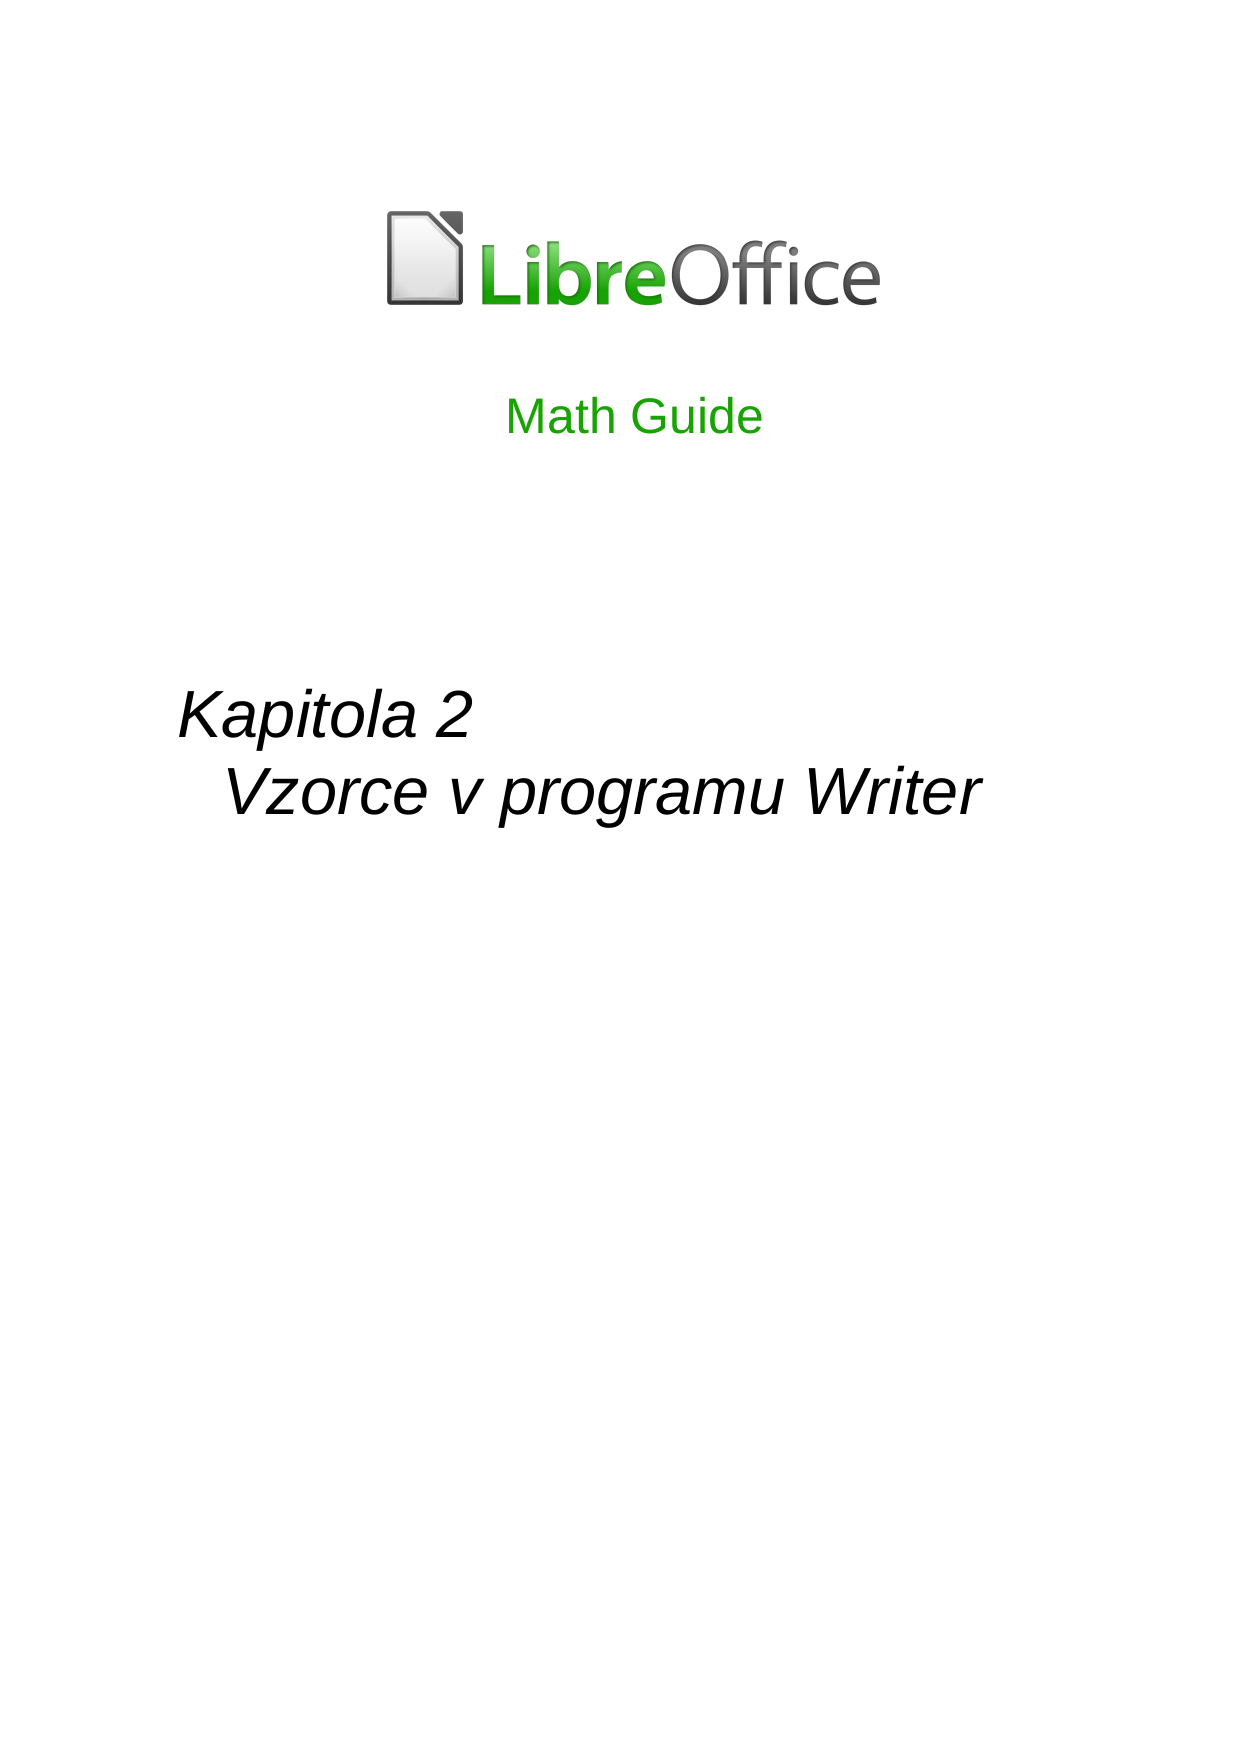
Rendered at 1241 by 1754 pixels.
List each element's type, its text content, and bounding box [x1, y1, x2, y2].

text Příručka programu Math [177, 387, 1093, 444]
title Kapitola 2 Vzorce v programu Writer [177, 675, 1093, 828]
picture [382, 206, 883, 312]
